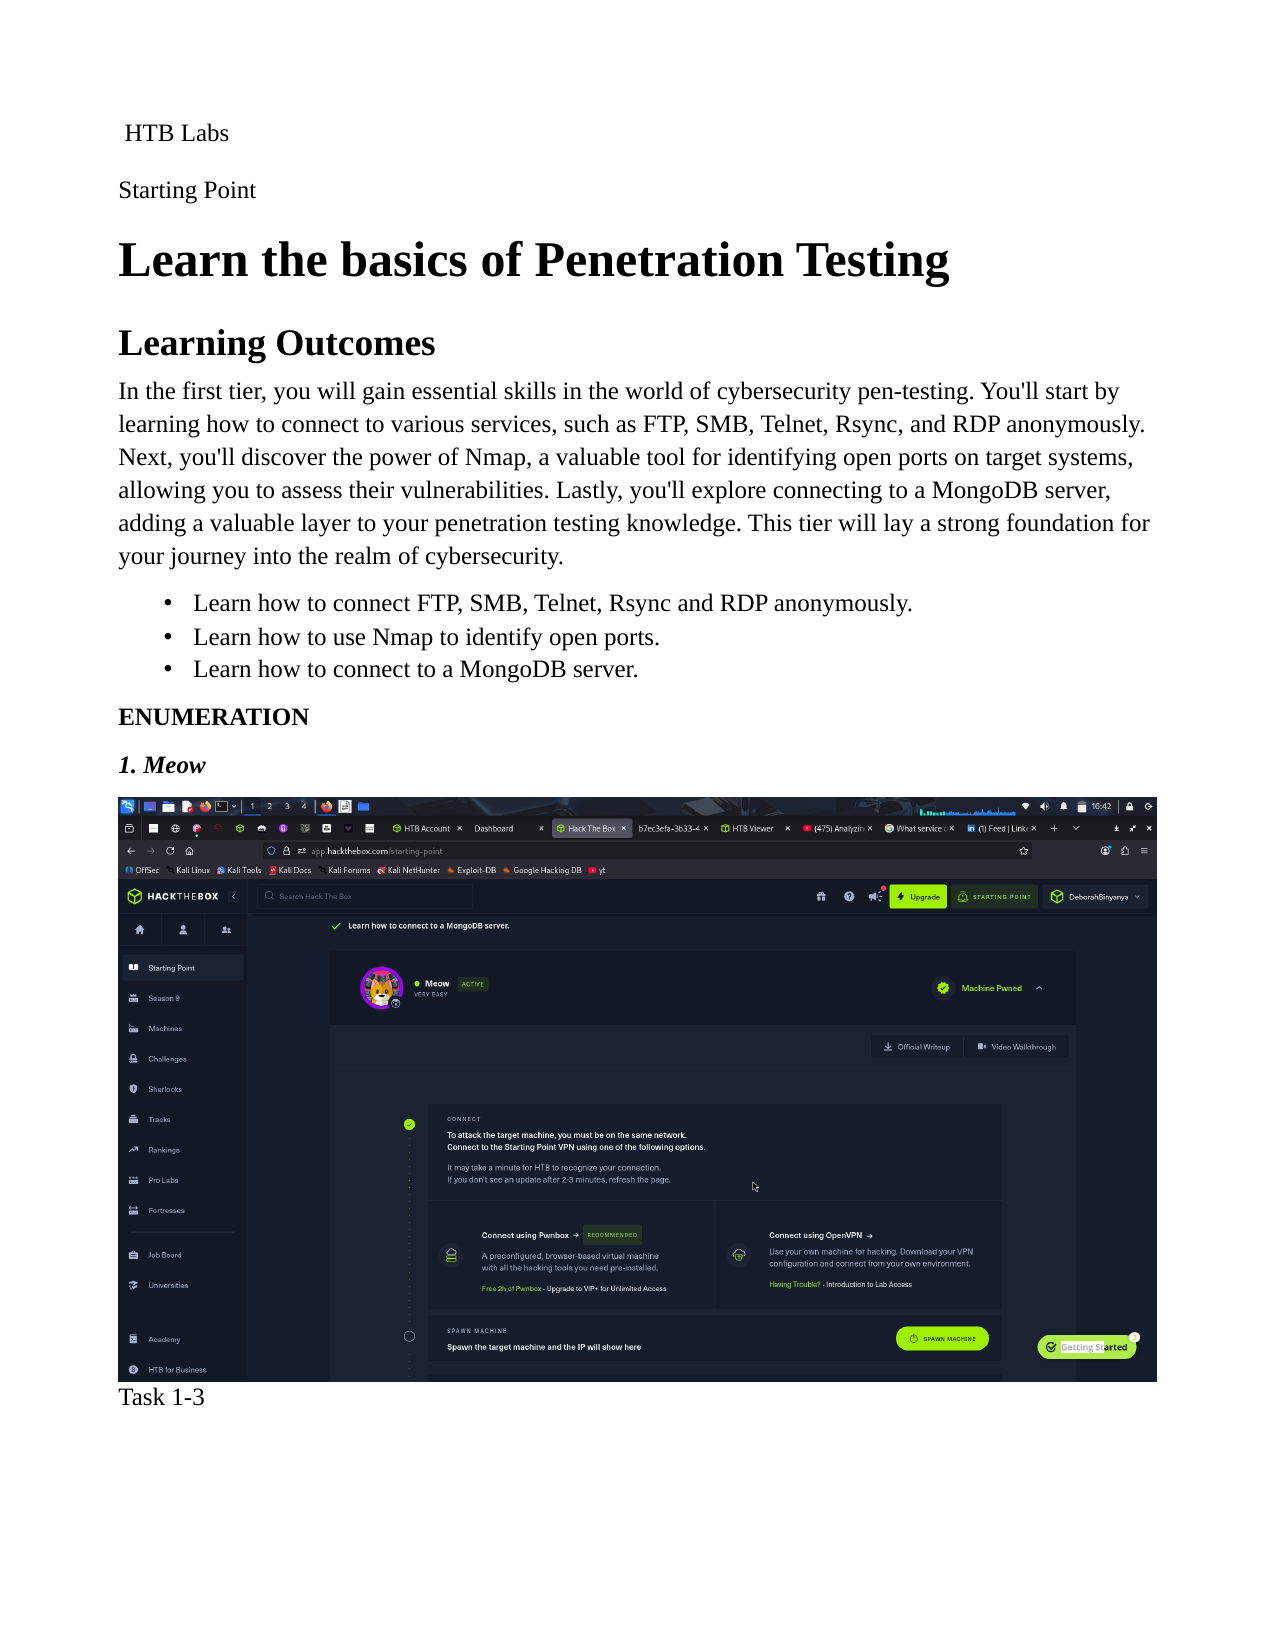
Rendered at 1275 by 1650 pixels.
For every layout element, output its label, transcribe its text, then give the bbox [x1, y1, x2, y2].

text ENUMERATION [118, 702, 1157, 731]
list Learn how to connect FTP, SMB, Telnet, Rsync and RDP anonymously. [164, 588, 1157, 617]
text Task 1-3 [118, 1382, 1157, 1410]
list Learn how to use Nmap to identify open ports. [164, 622, 1157, 650]
subtitle Learn the basics of Penetration Testing [118, 229, 1157, 287]
picture [118, 797, 1157, 1382]
subtitle Learning Outcomes [118, 320, 1157, 363]
text In the first tier, you will gain essential skills in the world of cybersecurity pen-testing. You'll start by learning how to connect to various services, such as FTP, SMB, Telnet, Rsync, and RDP anonymously. Next, you'll discover the power of Nmap, a valuable tool for identifying open ports on target systems, allowing you to assess their vulnerabilities. Lastly, you'll explore connecting to a MongoDB server, adding a valuable layer to your penetration testing knowledge. This tier will lay a strong foundation for your journey into the realm of cybersecurity. [118, 376, 1157, 570]
text HTB Labs [118, 118, 1157, 147]
list Learn how to connect to a MongoDB server. [164, 654, 1157, 683]
text Starting Point [118, 176, 1157, 204]
text 1. Meow [118, 750, 1157, 778]
